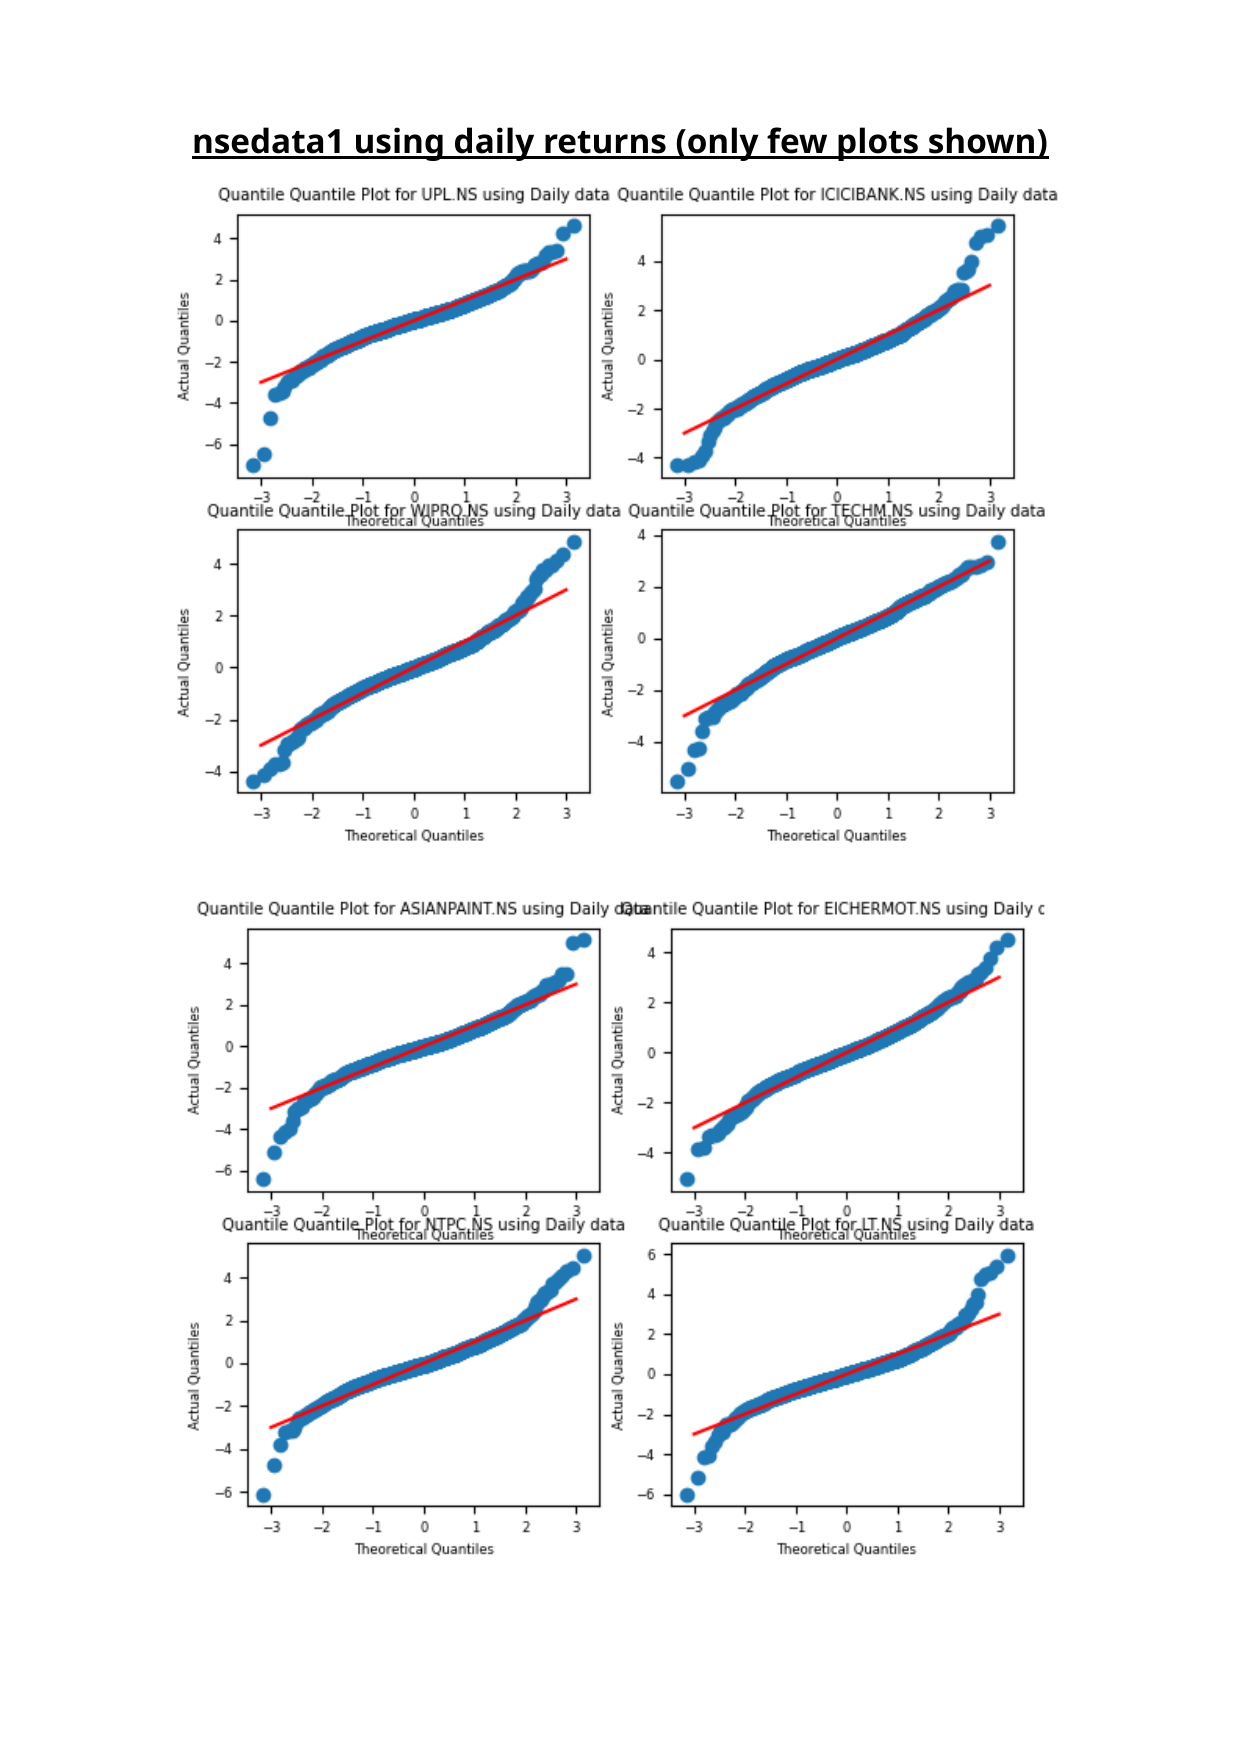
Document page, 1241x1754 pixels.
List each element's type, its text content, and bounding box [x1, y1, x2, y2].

picture [174, 885, 1045, 1559]
text nsedata1 using daily returns (only few plots shown) [118, 118, 1122, 163]
picture [156, 163, 1084, 855]
